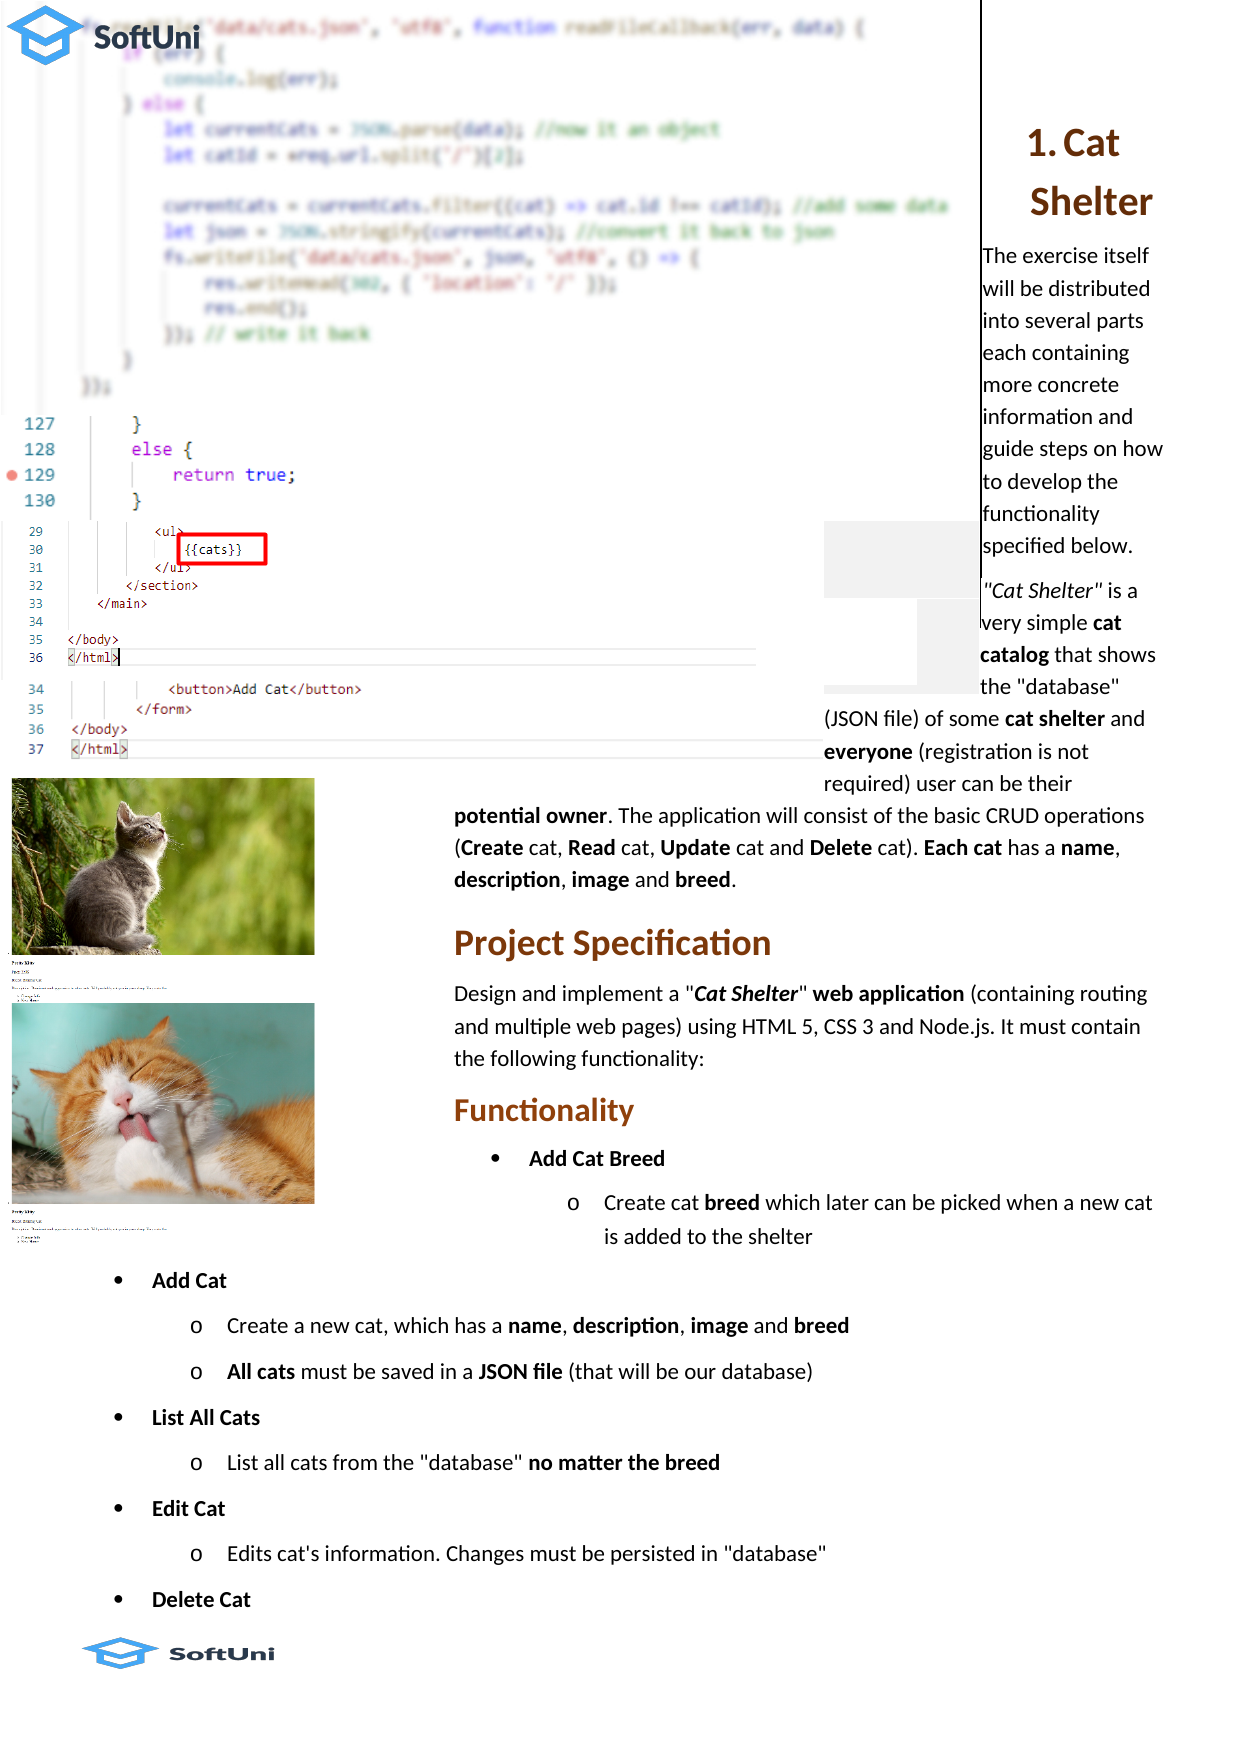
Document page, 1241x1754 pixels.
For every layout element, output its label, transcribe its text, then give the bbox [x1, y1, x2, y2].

list List All Cats [114, 1403, 1163, 1431]
picture [824, 599, 916, 684]
picture [824, 599, 979, 694]
list Create a new cat, which has a name, description, image and breed [189, 1311, 1163, 1340]
list Delete Cat [114, 1585, 1163, 1613]
subtitle Functionality [454, 1089, 1163, 1129]
text "Cat Shelter" is a very simple cat catalog that shows the "database" (JSON file) of some cat shelter and everyone (registration is not required) user can be their potential owner. The application will consist of the basic CRUD operations (Create cat, Read cat, Update cat and Delete cat). Each cat has a name, description, image and breed. [454, 576, 1163, 893]
list List all cats from the "database" no matter the breed [189, 1448, 1163, 1477]
text Design and implement a "Cat Shelter" web application (containing routing and multiple web pages) using HTML 5, CSS 3 and Node.js. It must contain the following functionality: [454, 979, 1163, 1072]
list Add Cat [114, 1266, 1163, 1294]
list Edit Cat [114, 1494, 1163, 1522]
list Edits cat's information. Changes must be persisted in "database" [189, 1539, 1163, 1568]
list All cats must be saved in a JSON file (that will be our database) [189, 1357, 1163, 1386]
picture [824, 521, 979, 598]
picture [75, 1635, 281, 1672]
picture [1, 521, 756, 680]
picture [1, 416, 979, 520]
picture [1, 521, 823, 777]
list Create cat breed which later can be picked when a new cat is added to the shelter [189, 1188, 1163, 1250]
picture [1, 778, 453, 1248]
picture [0, 0, 979, 415]
subtitle Project Specification [454, 918, 1163, 964]
subtitle Cat Shelter [982, 116, 1163, 226]
list Add Cat Breed [454, 1144, 1163, 1172]
text The exercise itself will be distributed into several parts each containing more concrete information and guide steps on how to develop the functionality specified below. [982, 241, 1163, 559]
